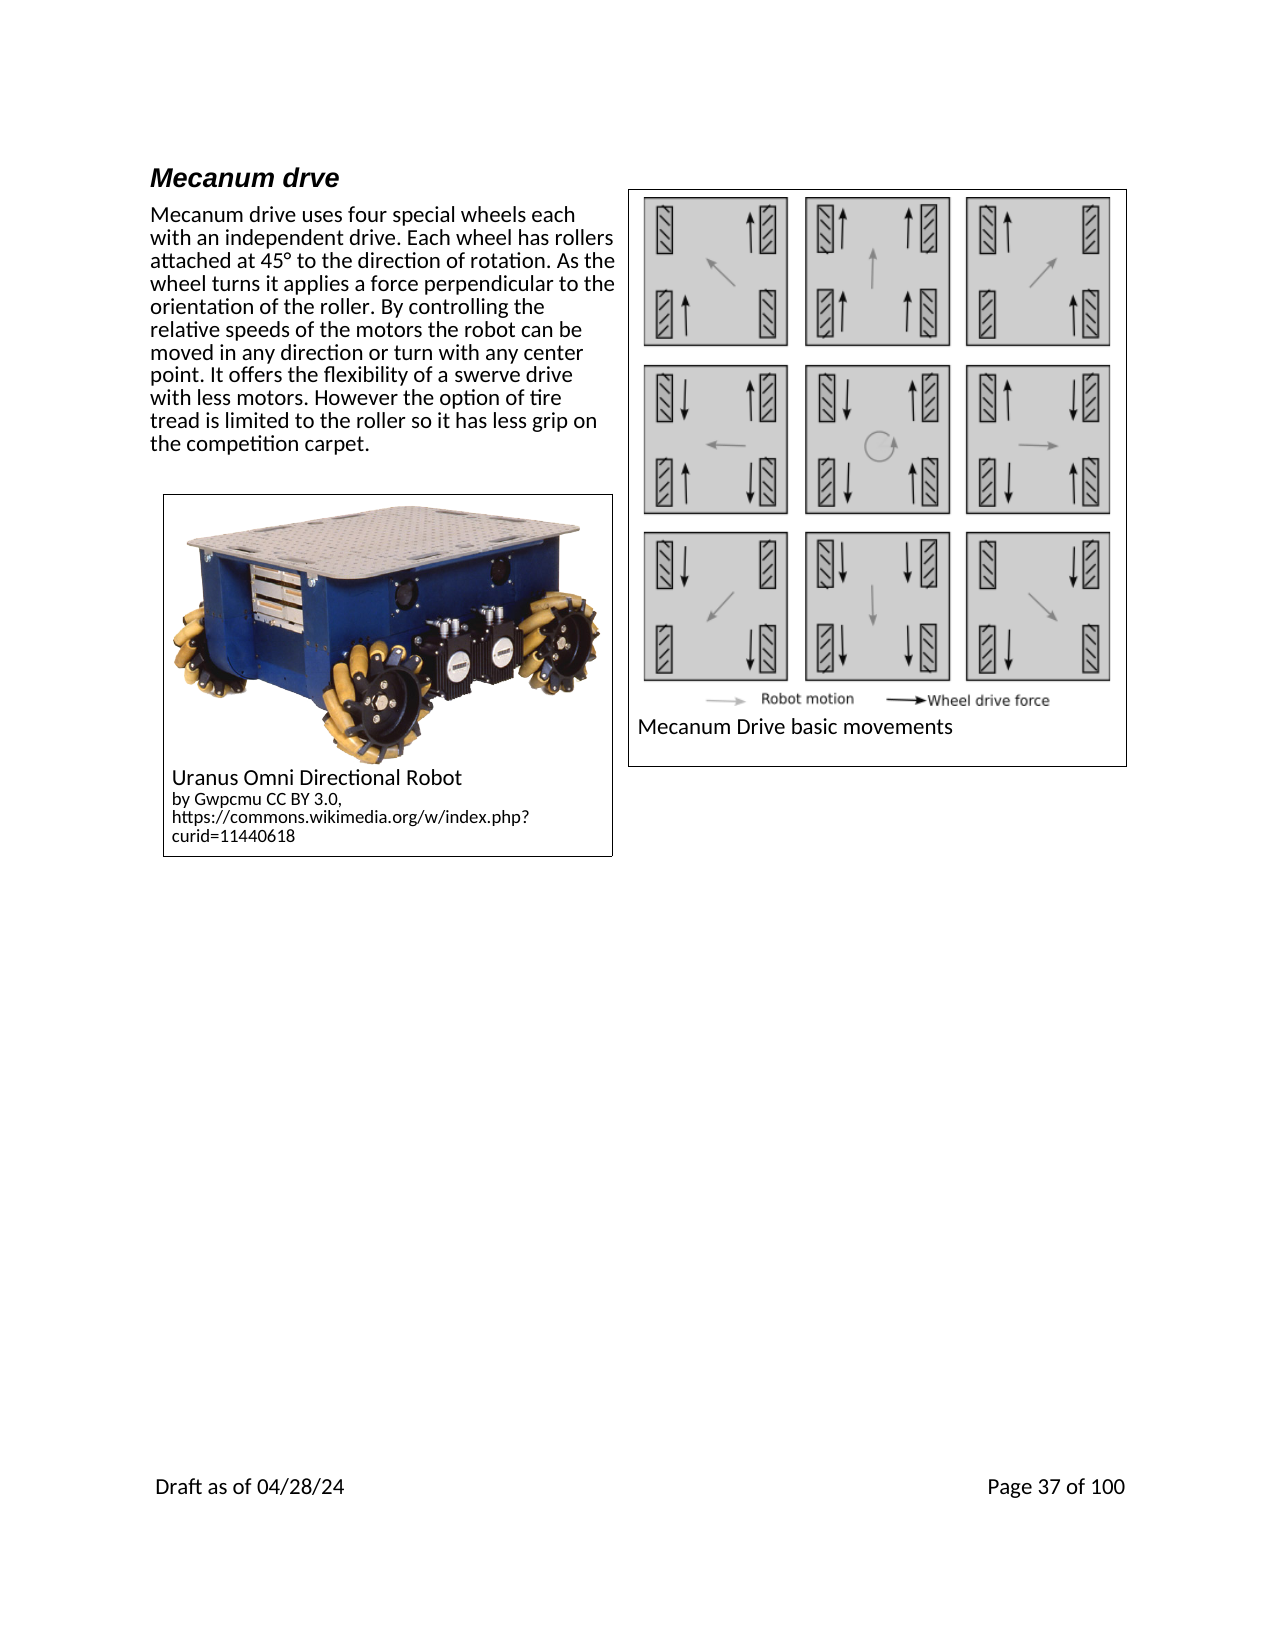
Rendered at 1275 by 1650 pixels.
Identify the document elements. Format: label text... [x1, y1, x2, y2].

text Uranus Omni Directional Robot [172, 769, 603, 791]
text Mecanum drive uses four special wheels each with an independent drive. Each wheel has rollers attached at 45° to the direction of rotation. As the wheel turns it applies a force perpendicular to the orientation of the roller. By controlling the relative speeds of the motors the robot can be moved in any direction or turn with any center point. It offers the flexibility of a swerve drive with less motors. However the option of tire tread is limited to the roller so it has less grip on the competition carpet. [150, 205, 628, 457]
text by Gwpcmu CC BY 3.0, https://commons.wikimedia.org/w/index.php?curid=11440618 [172, 791, 603, 847]
subtitle Mecanum drve [150, 162, 1126, 193]
picture [643, 197, 1110, 706]
picture [167, 502, 608, 769]
subtitle [629, 190, 1126, 766]
text Mecanum Drive basic movements [637, 197, 1117, 740]
